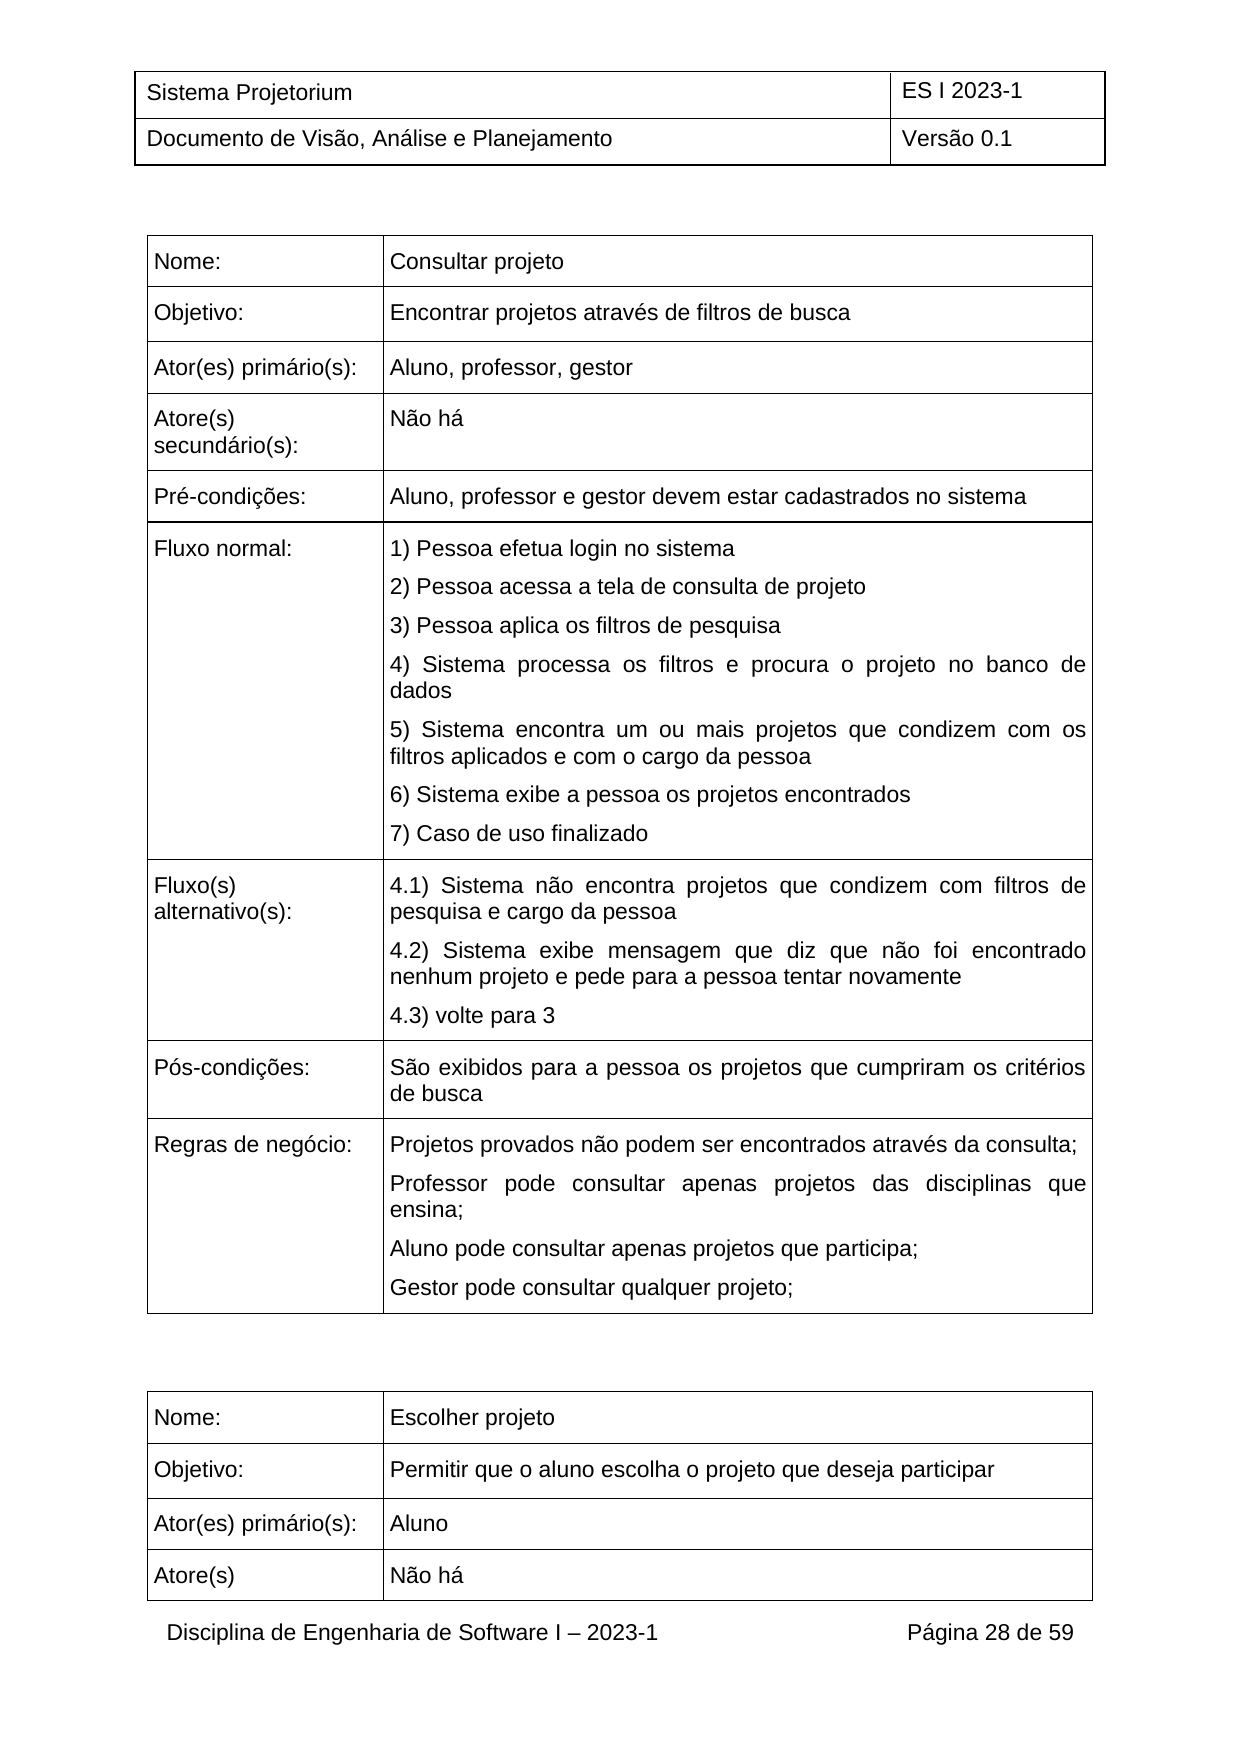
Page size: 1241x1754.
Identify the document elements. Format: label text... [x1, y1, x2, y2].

table_cell Encontrar projetos através de filtros de busca [384, 287, 1092, 341]
table_cell Objetivo: [148, 287, 383, 341]
table_header Escolher projeto [384, 1392, 1092, 1442]
table_cell Aluno, professor, gestor [384, 342, 1092, 392]
table_cell Aluno, professor e gestor devem estar cadastrados no sistema [384, 471, 1092, 521]
table_header Consultar projeto [384, 236, 1092, 286]
table_cell Pós-condições: [148, 1041, 383, 1118]
table_cell 4.1) Sistema não encontra projetos que condizem com filtros de pesquisa e cargo da pessoa 4.2) Sistema exibe mensagem que diz que não foi encontrado nenhum projeto e pede para a pessoa tentar novamente 4.3) volte para 3 [384, 860, 1092, 1040]
table_cell Permitir que o aluno escolha o projeto que deseja participar [384, 1444, 1092, 1497]
table_cell Atore(s) [148, 1550, 383, 1600]
table_cell Objetivo: [148, 1444, 383, 1497]
table_cell 1) Pessoa efetua login no sistema 2) Pessoa acessa a tela de consulta de projeto 3) Pessoa aplica os filtros de pesquisa 4) Sistema processa os filtros e procura o projeto no banco de dados 5) Sistema encontra um ou mais projetos que condizem com os filtros aplicados e com o cargo da pessoa 6) Sistema exibe a pessoa os projetos encontrados 7) Caso de uso finalizado [384, 523, 1092, 859]
table_cell Fluxo normal: [148, 523, 383, 859]
table_cell Regras de negócio: [148, 1119, 383, 1312]
table_cell Atore(s) secundário(s): [148, 394, 383, 470]
table_cell Aluno [384, 1499, 1092, 1549]
table_header Nome: [148, 236, 383, 286]
table_header Nome: [148, 1392, 383, 1442]
table_cell Projetos provados não podem ser encontrados através da consulta; Professor pode consultar apenas projetos das disciplinas que ensina; Aluno pode consultar apenas projetos que participa; Gestor pode consultar qualquer projeto; [384, 1119, 1092, 1312]
table_cell Ator(es) primário(s): [148, 342, 383, 392]
table_cell Fluxo(s) alternativo(s): [148, 860, 383, 1040]
table_cell Pré-condições: [148, 471, 383, 521]
table_cell São exibidos para a pessoa os projetos que cumpriram os critérios de busca [384, 1041, 1092, 1118]
table_cell Não há [384, 394, 1092, 470]
table_cell Ator(es) primário(s): [148, 1499, 383, 1549]
table_cell Não há [384, 1550, 1092, 1600]
